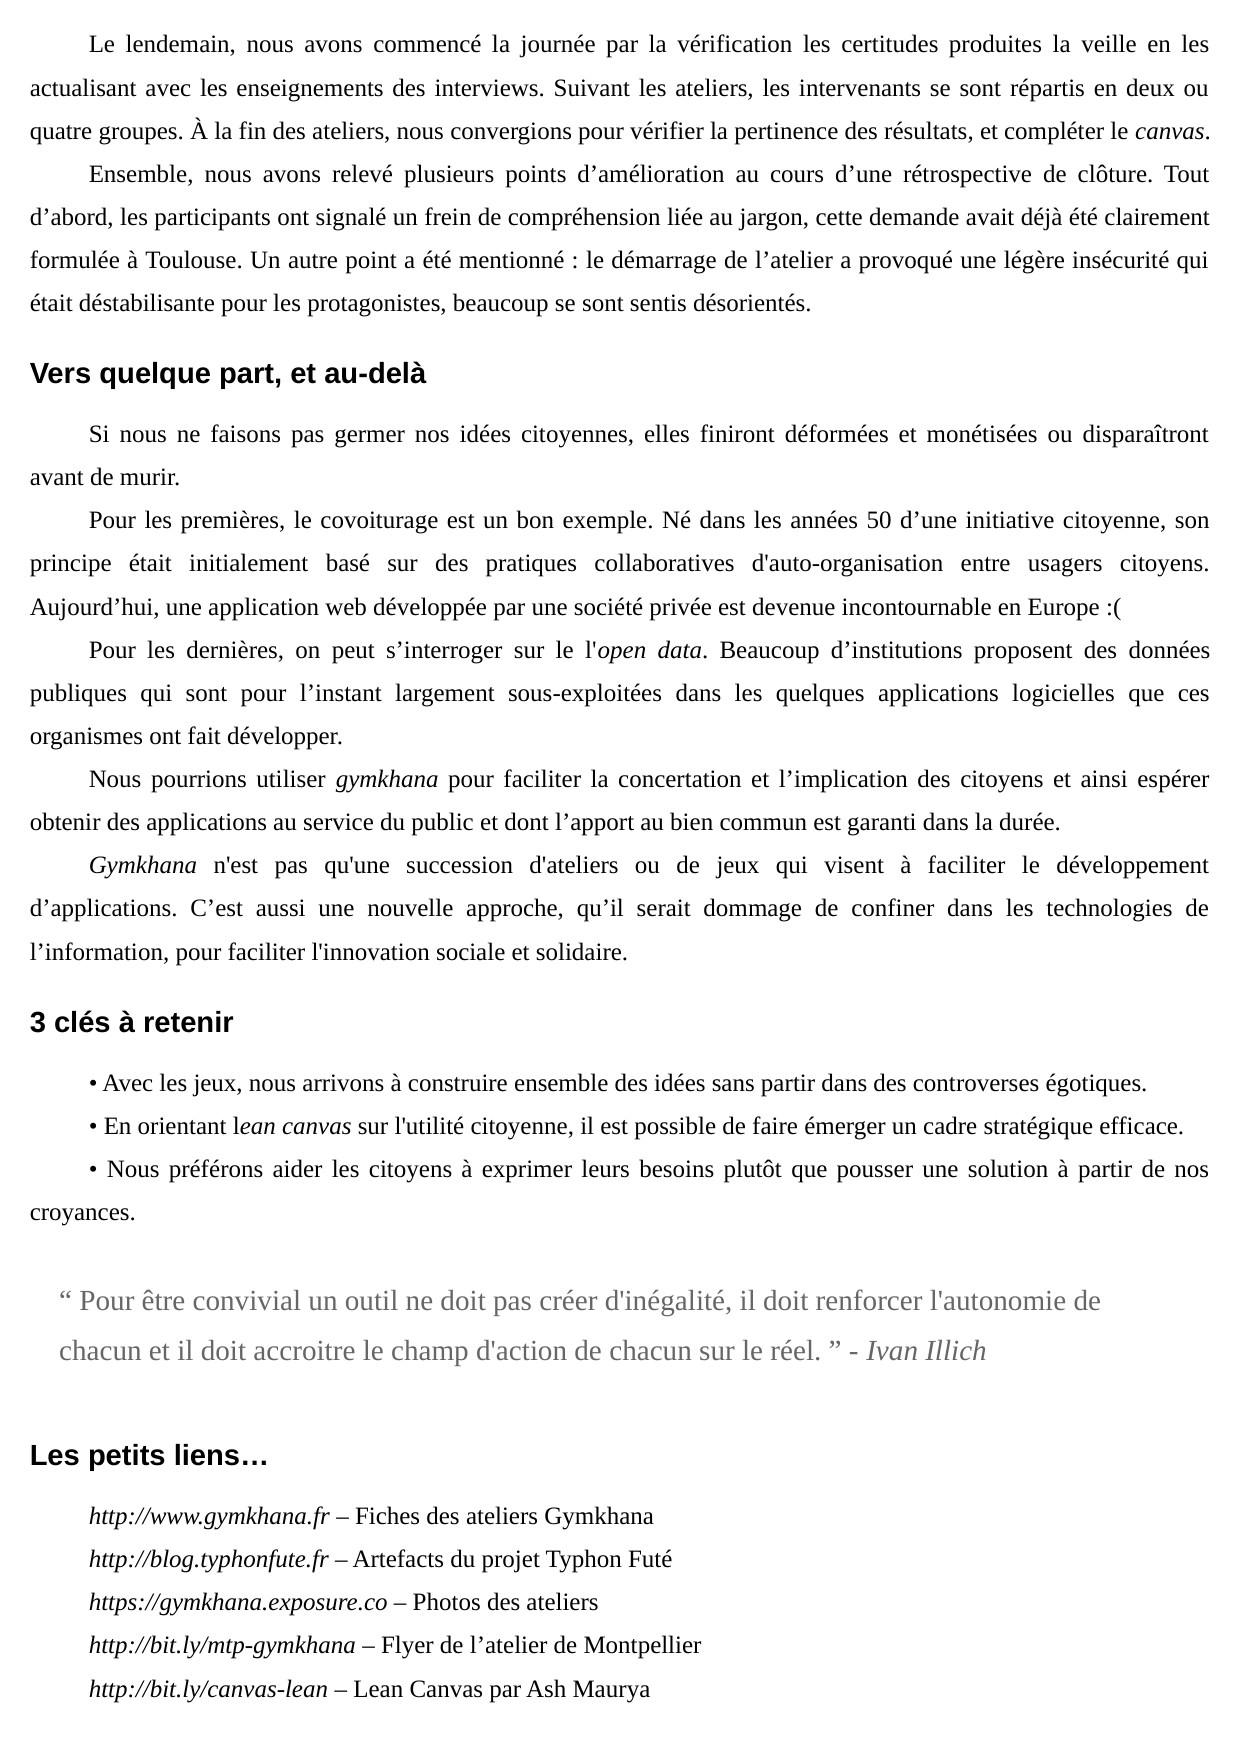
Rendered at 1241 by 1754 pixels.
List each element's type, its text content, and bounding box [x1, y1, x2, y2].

text Nous pourrions utiliser gymkhana pour faciliter la concertation et l’implication des citoyens et ainsi espérer obtenir des applications au service du public et dont l’apport au bien commun est garanti dans la durée. [29, 764, 1211, 836]
text “ Pour être convivial un outil ne doit pas créer d'inégalité, il doit renforcer l'autonomie de chacun et il doit accroitre le champ d'action de chacun sur le réel. ” - Ivan Illich [59, 1283, 1181, 1367]
text • Nous préférons aider les citoyens à exprimer leurs besoins plutôt que pousser une solution à partir de nos croyances. [29, 1154, 1211, 1226]
text • Avec les jeux, nous arrivons à construire ensemble des idées sans partir dans des controverses égotiques. [29, 1068, 1211, 1096]
text https://gymkhana.exposure.co – Photos des ateliers [29, 1587, 1211, 1616]
text • En orientant lean canvas sur l'utilité citoyenne, il est possible de faire émerger un cadre stratégique efficace. [29, 1111, 1211, 1139]
text http://blog.typhonfute.fr – Artefacts du projet Typhon Futé [29, 1544, 1211, 1573]
text http://www.gymkhana.fr – Fiches des ateliers Gymkhana [29, 1501, 1211, 1530]
text Pour les dernières, on peut s’interroger sur le l'open data. Beaucoup d’institutions proposent des données publiques qui sont pour l’instant largement sous-exploitées dans les quelques applications logicielles que ces organismes ont fait développer. [29, 635, 1211, 750]
text Ensemble, nous avons relevé plusieurs points d’amélioration au cours d’une rétrospective de clôture. Tout d’abord, les participants ont signalé un frein de compréhension liée au jargon, cette demande avait déjà été clairement formulée à Toulouse. Un autre point a été mentionné : le démarrage de l’atelier a provoqué une légère insécurité qui était déstabilisante pour les protagonistes, beaucoup se sont sentis désorientés. [29, 159, 1211, 317]
text Si nous ne faisons pas germer nos idées citoyennes, elles finiront déformées et monétisées ou disparaîtront avant de murir. [29, 419, 1211, 491]
subtitle 3 clés à retenir [29, 1005, 1211, 1038]
subtitle Les petits liens… [29, 1438, 1211, 1472]
text http://bit.ly/mtp-gymkhana – Flyer de l’atelier de Montpellier [29, 1631, 1211, 1659]
text Gymkhana n'est pas qu'une succession d'ateliers ou de jeux qui visent à faciliter le développement d’applications. C’est aussi une nouvelle approche, qu’il serait dommage de confiner dans les technologies de l’information, pour faciliter l'innovation sociale et solidaire. [29, 850, 1211, 965]
text http://bit.ly/canvas-lean – Lean Canvas par Ash Maurya [29, 1674, 1211, 1702]
text Pour les premières, le covoiturage est un bon exemple. Né dans les années 50 d’une initiative citoyenne, son principe était initialement basé sur des pratiques collaboratives d'auto-organisation entre usagers citoyens. Aujourd’hui, une application web développée par une société privée est devenue incontournable en Europe :( [29, 505, 1211, 620]
text Le lendemain, nous avons commencé la journée par la vérification les certitudes produites la veille en les actualisant avec les enseignements des interviews. Suivant les ateliers, les intervenants se sont répartis en deux ou quatre groupes. À la fin des ateliers, nous convergions pour vérifier la pertinence des résultats, et compléter le canvas. [29, 29, 1211, 144]
subtitle Vers quelque part, et au-delà [29, 356, 1211, 390]
